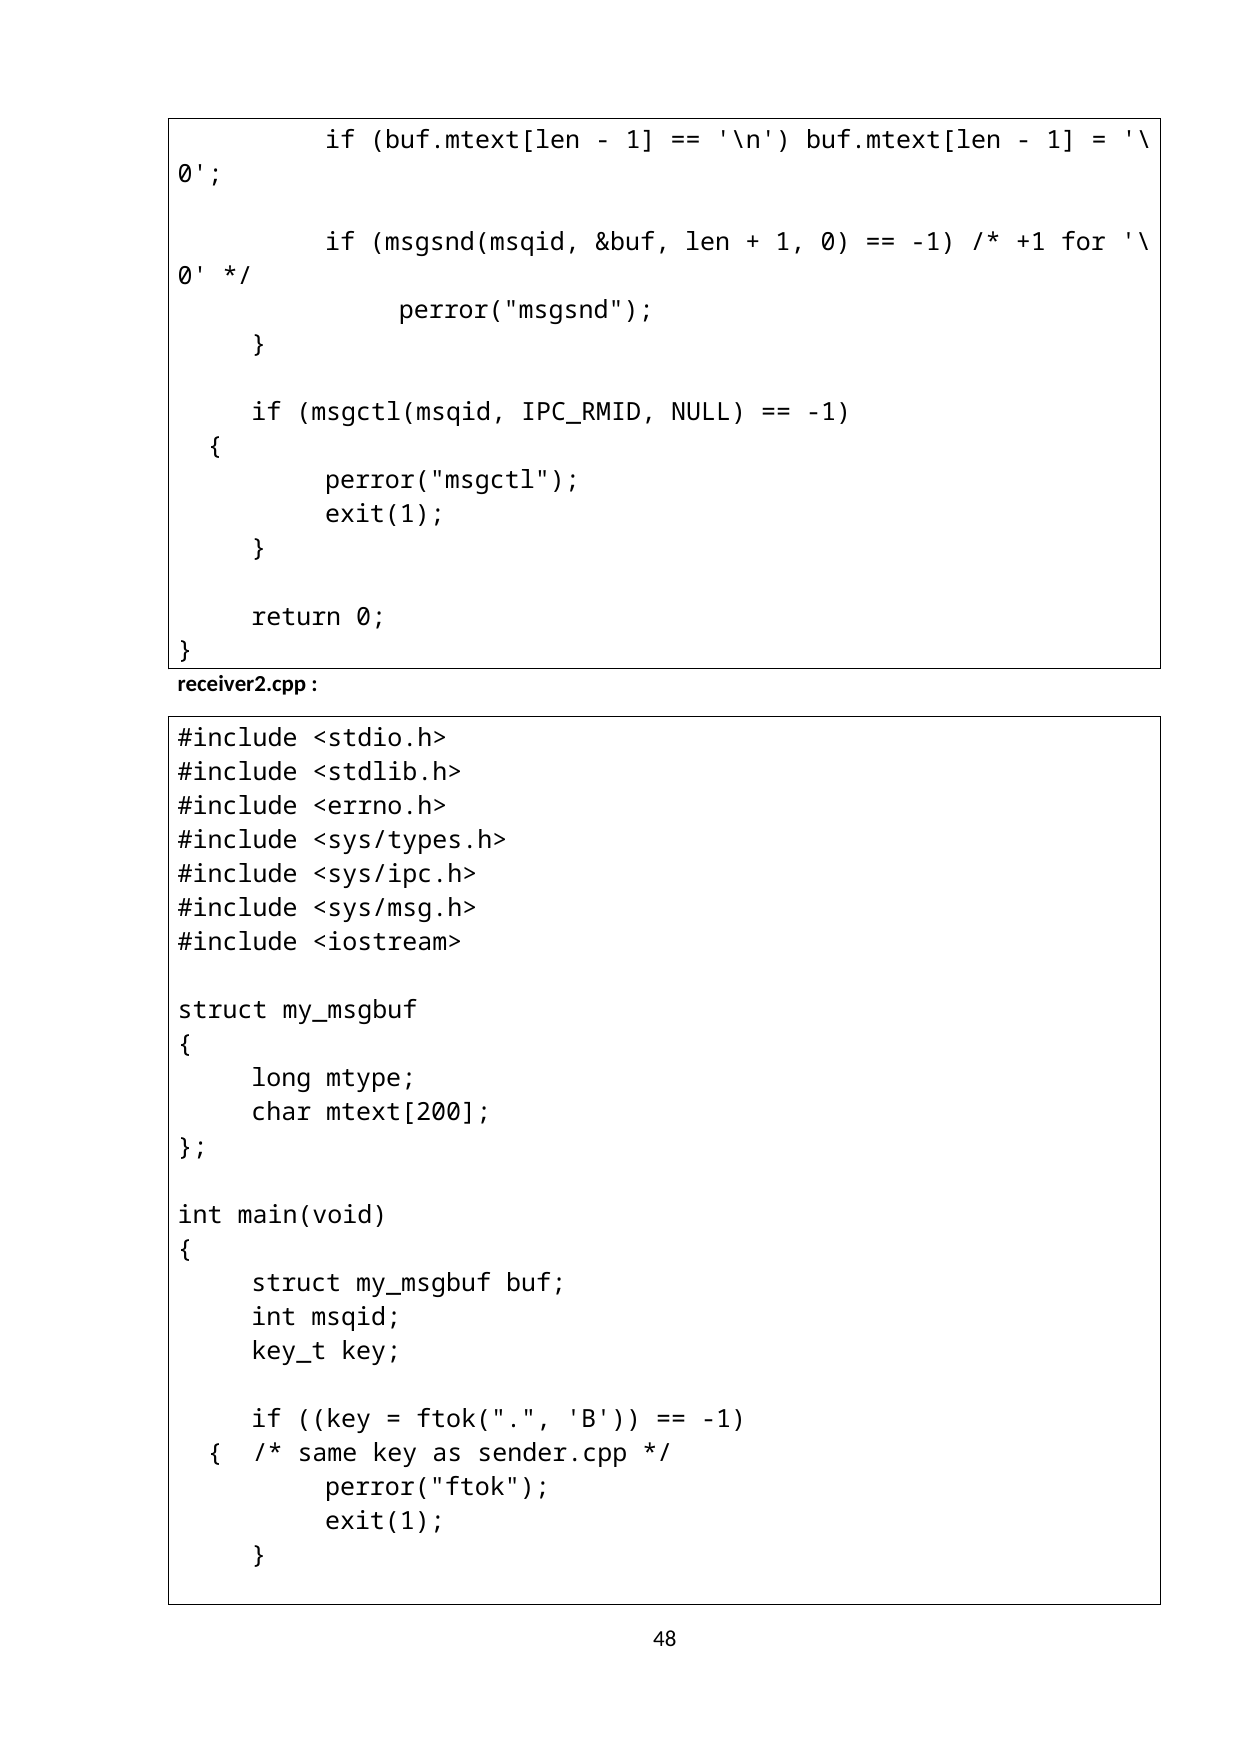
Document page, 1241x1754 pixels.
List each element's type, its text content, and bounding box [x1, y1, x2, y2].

text long mtype; [177, 1060, 1152, 1094]
text if (buf.mtext[len - 1] == '\n') buf.mtext[len - 1] = '\0'; [169, 119, 1160, 189]
text perror("msgctl"); [177, 462, 1152, 496]
text int main(void) [177, 1196, 1152, 1230]
text perror("ftok"); [177, 1469, 1152, 1503]
text { /* same key as sender.cpp */ [177, 1435, 1152, 1469]
text { [177, 1230, 1152, 1264]
text key_t key; [177, 1332, 1152, 1367]
text exit(1); [177, 496, 1152, 530]
text exit(1); [177, 1503, 1152, 1537]
text if (msgctl(msqid, IPC_RMID, NULL) == -1) [177, 394, 1152, 428]
text struct my_msgbuf [177, 992, 1152, 1026]
text #include <sys/types.h> [177, 822, 1152, 856]
text } [177, 530, 1152, 564]
text } [169, 629, 1160, 668]
text #include <errno.h> [177, 787, 1152, 822]
text { [177, 428, 1152, 462]
text { [177, 1026, 1152, 1060]
text if (msgsnd(msqid, &buf, len + 1, 0) == -1) /* +1 for '\0' */ [177, 223, 1152, 292]
text } [177, 1537, 1152, 1571]
text #include <stdlib.h> [177, 753, 1152, 787]
text return 0; [177, 598, 1152, 629]
text perror("msgsnd"); [177, 292, 1152, 326]
text char mtext[200]; [177, 1094, 1152, 1128]
text #include <sys/ipc.h> [177, 856, 1152, 890]
text #include <sys/msg.h> [177, 890, 1152, 924]
text int msqid; [177, 1298, 1152, 1332]
text #include <iostream> [177, 924, 1152, 958]
text #include <stdio.h> [169, 717, 1160, 753]
text } [177, 326, 1152, 360]
text }; [177, 1128, 1152, 1162]
text receiver2.cpp : [177, 669, 1152, 697]
text if ((key = ftok(".", 'B')) == -1) [177, 1401, 1152, 1435]
text struct my_msgbuf buf; [177, 1264, 1152, 1298]
